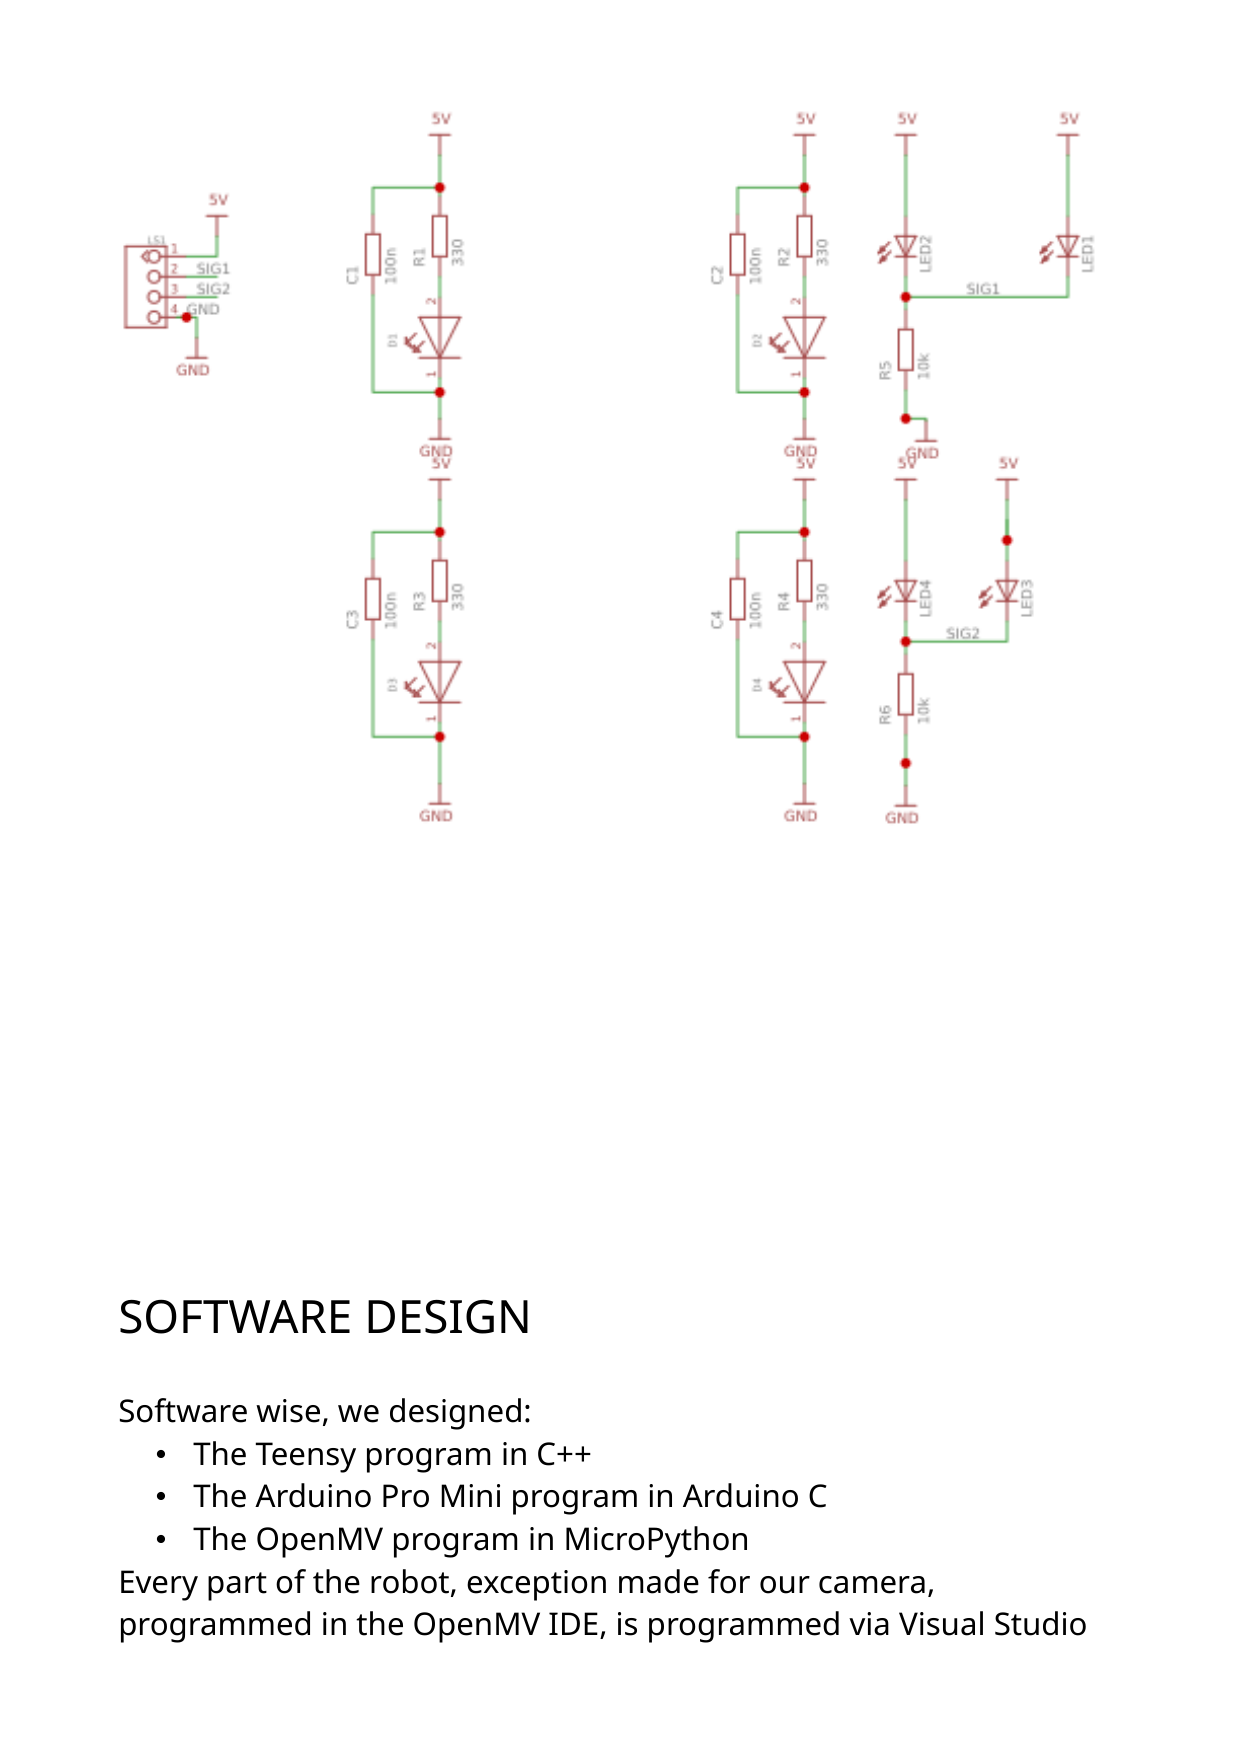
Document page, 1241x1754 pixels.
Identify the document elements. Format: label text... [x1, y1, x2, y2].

text SOFTWARE DESIGN [118, 1284, 1122, 1347]
text Software wise, we designed: [118, 1389, 1122, 1432]
list The Arduino Pro Mini program in Arduino C [156, 1474, 1122, 1517]
list The Teensy program in C++ [156, 1432, 1122, 1474]
list The OpenMV program in MicroPython [156, 1517, 1122, 1560]
picture [106, 90, 1117, 848]
text Every part of the robot, exception made for our camera, programmed in the OpenMV IDE, is programmed via Visual Studio [118, 1560, 1122, 1645]
